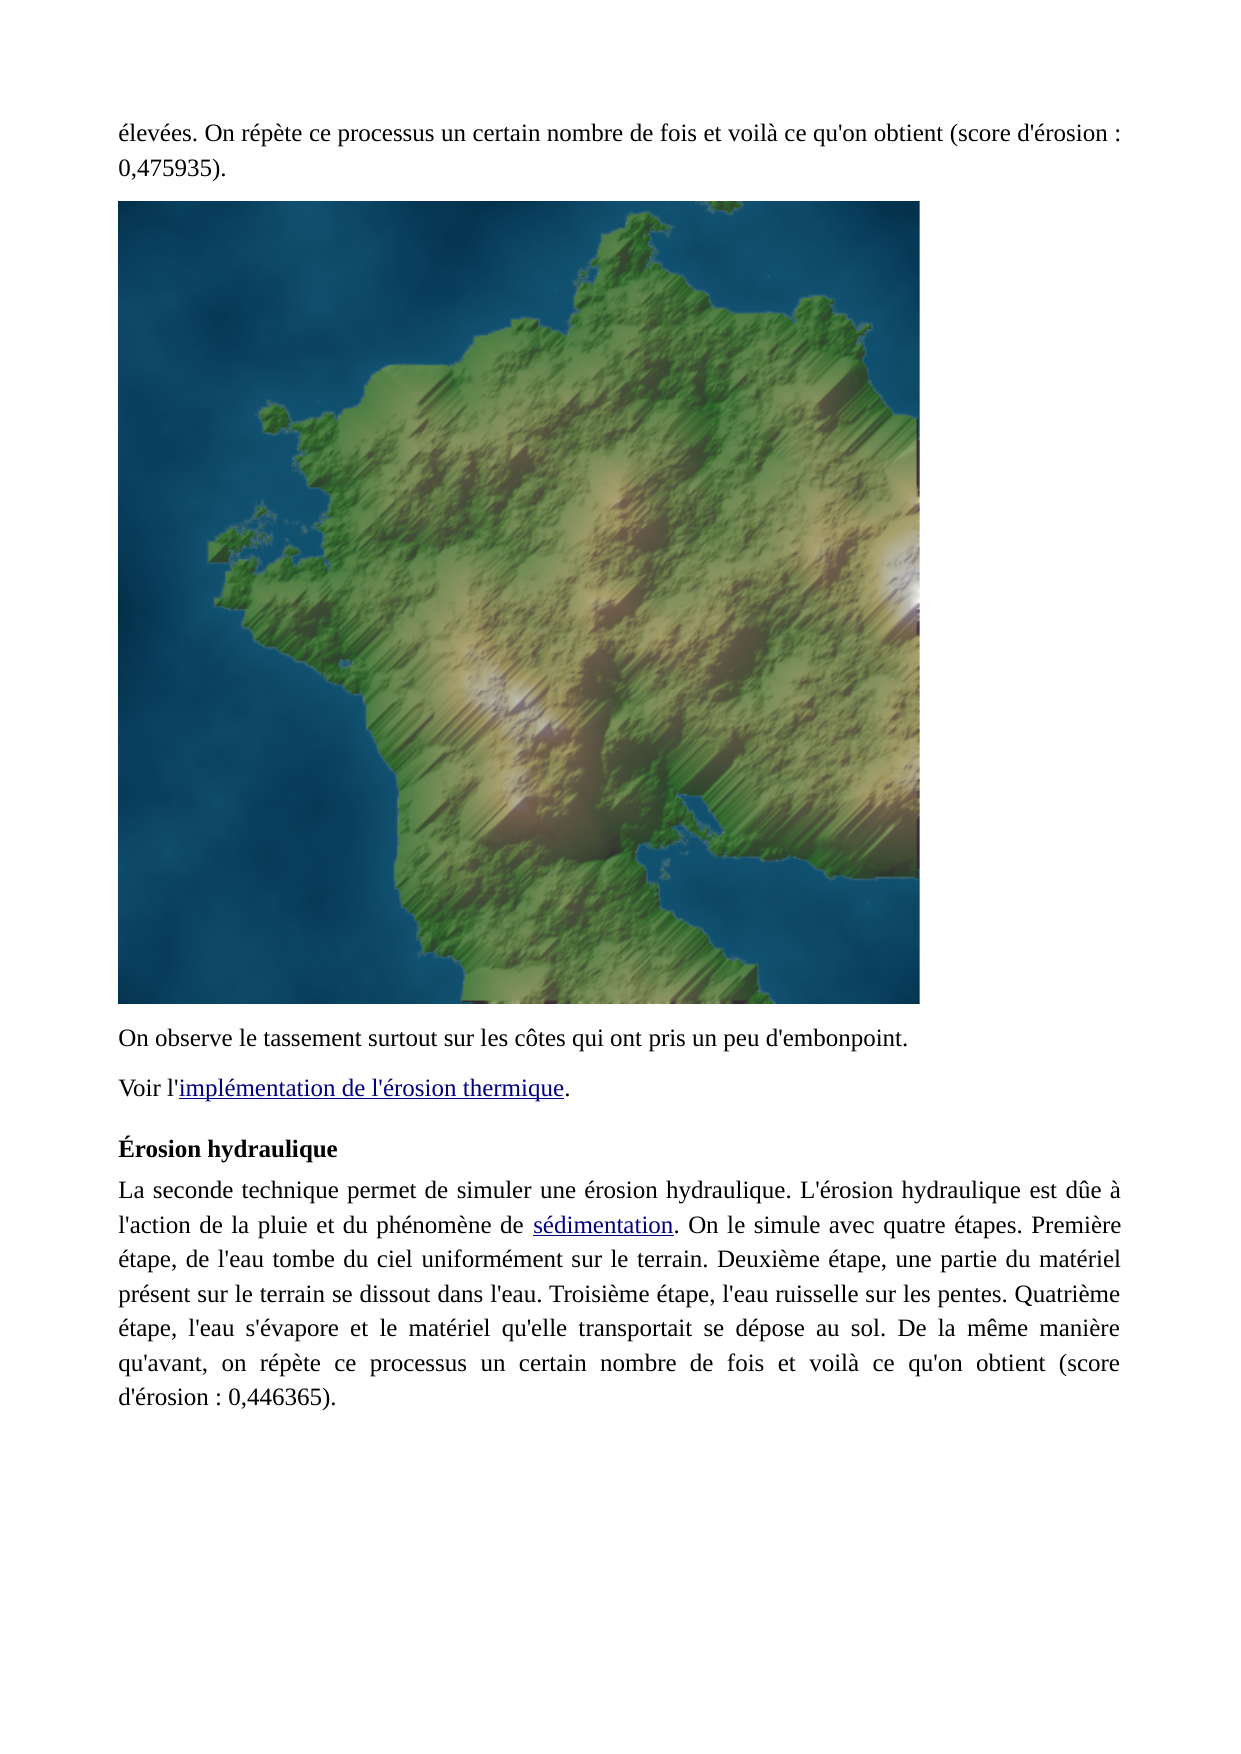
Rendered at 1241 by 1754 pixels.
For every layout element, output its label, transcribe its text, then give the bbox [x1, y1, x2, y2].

picture [118, 201, 920, 1004]
text La seconde technique permet de simuler une érosion hydraulique. L'érosion hydraulique est dûe à l'action de la pluie et du phénomène de sédimentation. On le simule avec quatre étapes. Première étape, de l'eau tombe du ciel uniformément sur le terrain. Deuxième étape, une partie du matériel présent sur le terrain se dissout dans l'eau. Troisième étape, l'eau ruisselle sur les pentes. Quatrième étape, l'eau s'évapore et le matériel qu'elle transportait se dépose au sol. De la même manière qu'avant, on répète ce processus un certain nombre de fois et voilà ce qu'on obtient (score d'érosion : 0,446365). [118, 1175, 1122, 1411]
subtitle Érosion hydraulique [118, 1134, 1122, 1163]
text On observe le tassement surtout sur les côtes qui ont pris un peu d'embonpoint. [118, 1023, 1122, 1052]
text élevées. On répète ce processus un certain nombre de fois et voilà ce qu'on obtient (score d'érosion : 0,475935). [118, 118, 1122, 181]
text Voir l'implémentation de l'érosion thermique. [118, 1073, 1122, 1101]
